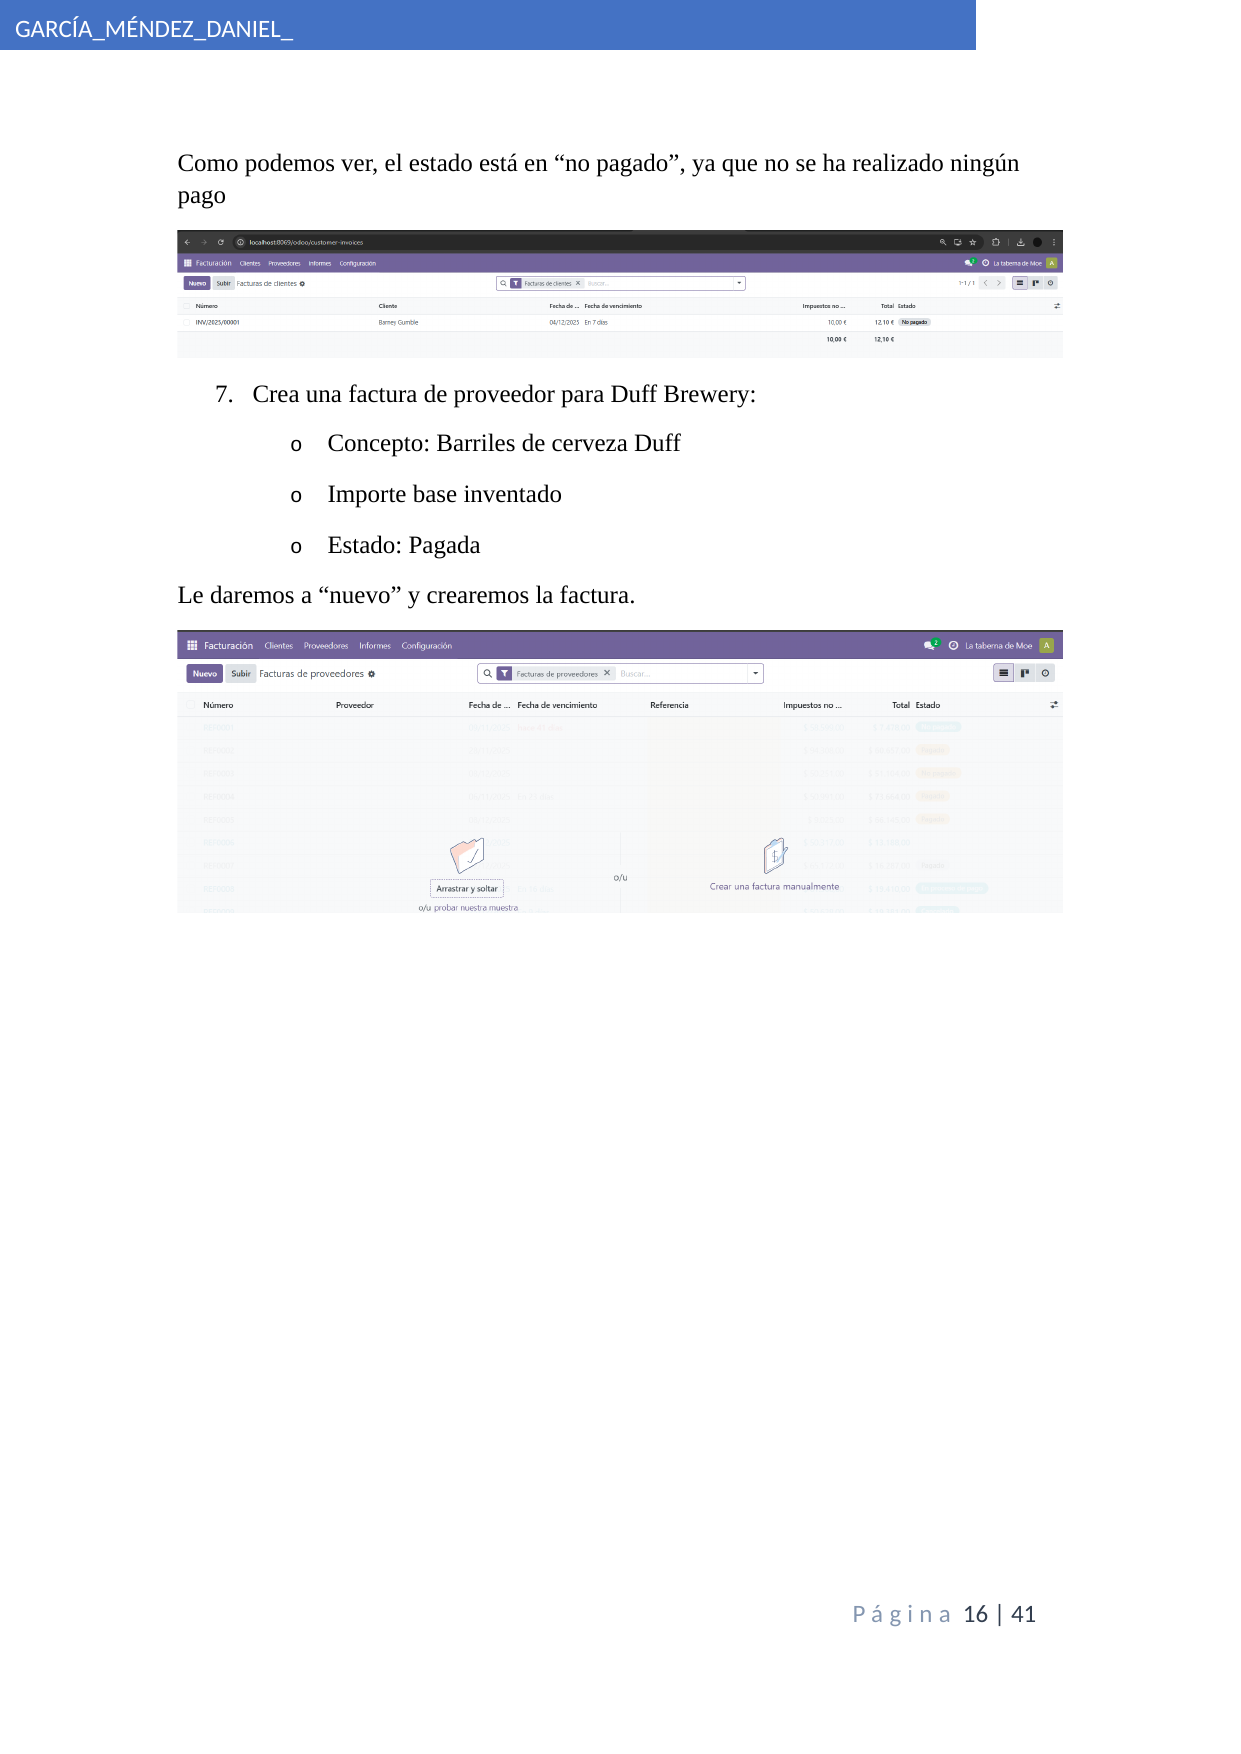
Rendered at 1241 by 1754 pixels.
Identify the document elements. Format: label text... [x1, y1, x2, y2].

text Como podemos ver, el estado está en “no pagado”, ya que no se ha realizado ningún pago [177, 148, 1063, 209]
list Importe base inventado [290, 479, 1063, 509]
list Crea una factura de proveedor para Duff Brewery: [215, 379, 1063, 407]
list Estado: Pagada [290, 530, 1063, 559]
list Concepto: Barriles de cerveza Duff [290, 428, 1063, 458]
text Le daremos a “nuevo” y crearemos la factura. [177, 580, 1063, 609]
